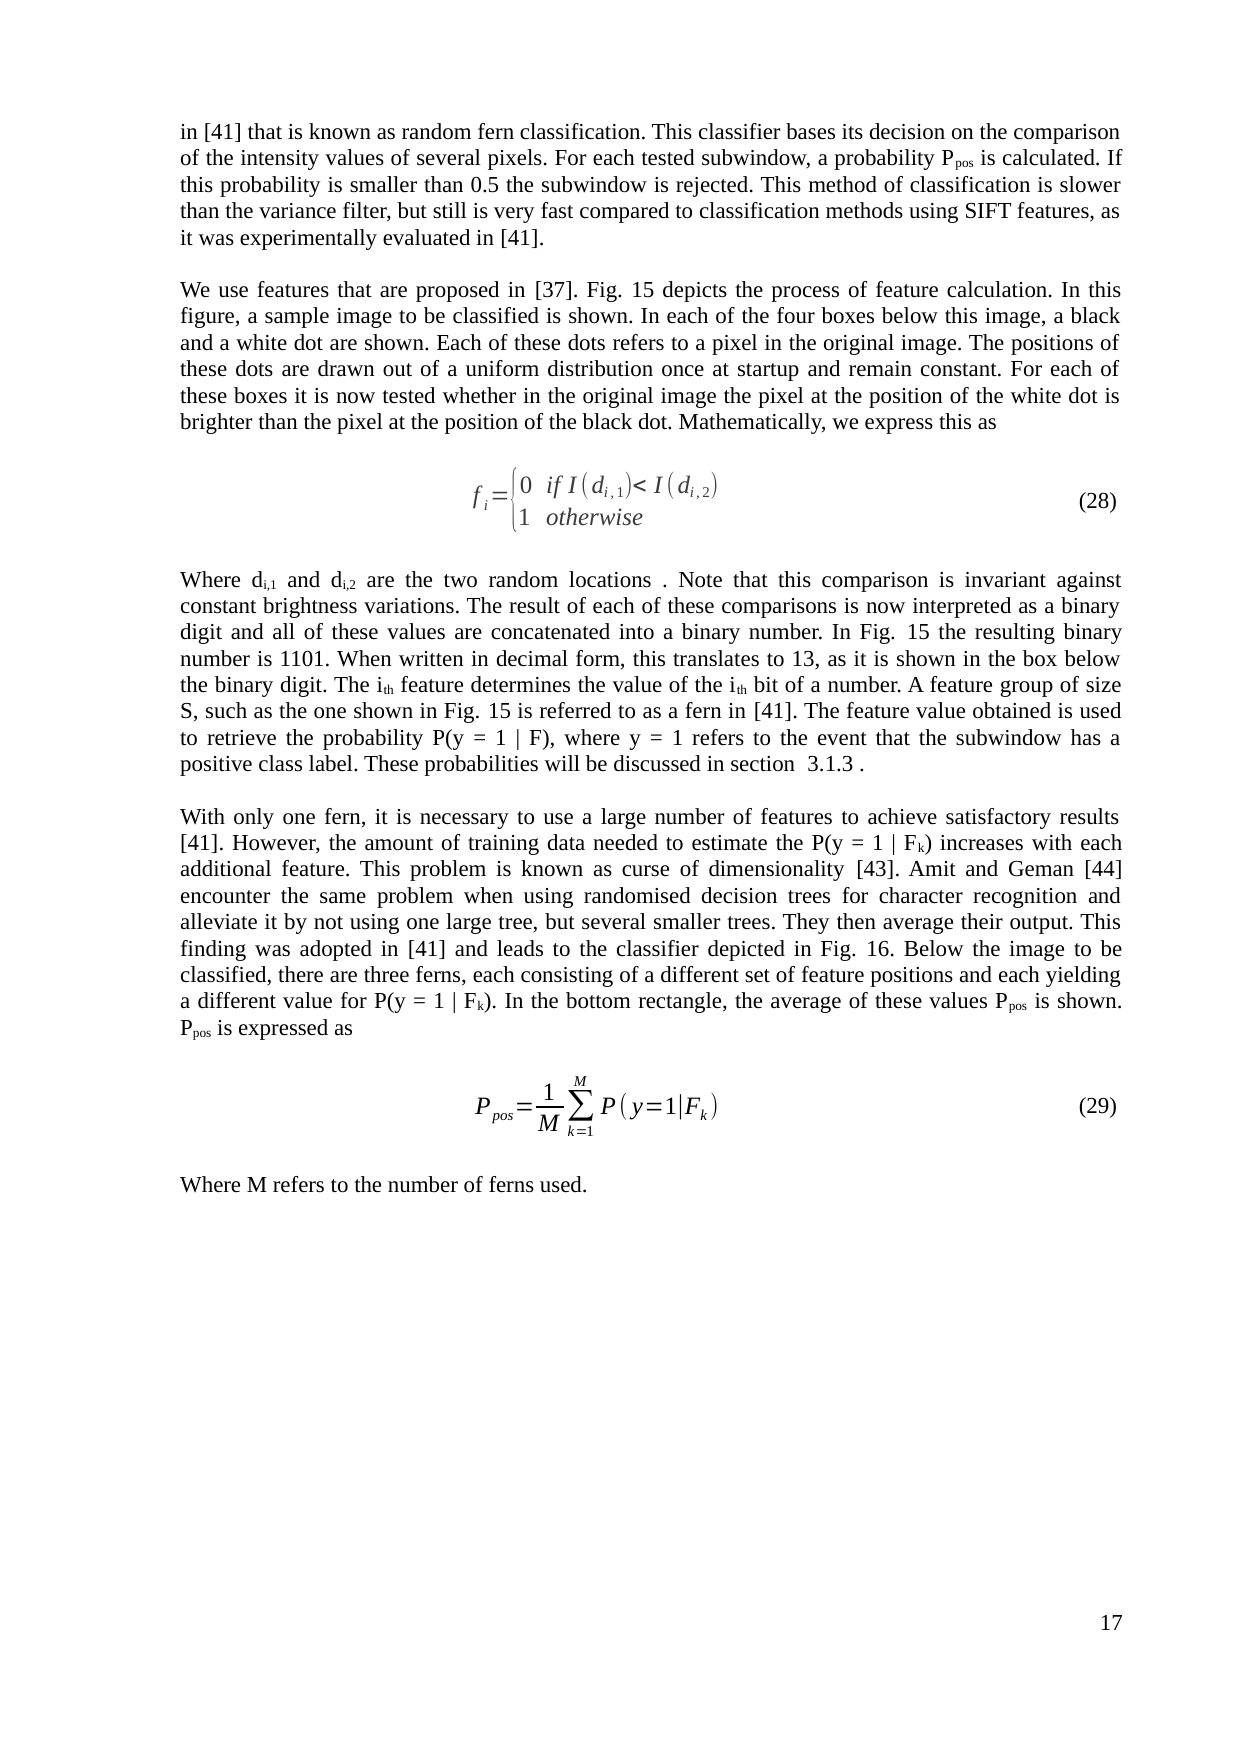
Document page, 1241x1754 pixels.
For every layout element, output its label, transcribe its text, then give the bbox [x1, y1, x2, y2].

table_header (29) [1018, 1066, 1122, 1145]
text Where M refers to the number of ferns used. [180, 1171, 1122, 1198]
table_header [180, 1066, 1018, 1145]
text With only one fern, it is necessary to use a large number of features to achieve satisfactory results [41]. However, the amount of training data needed to estimate the P(y = 1 | Fk) increases with each additional feature. This problem is known as curse of dimensionality [43]. Amit and Geman [44] encounter the same problem when using randomised decision trees for character recognition and alleviate it by not using one large tree, but several smaller trees. They then average their output. This finding was adopted in [41] and leads to the classifier depicted in Fig. 16. Below the image to be classified, there are three ferns, each consisting of a different set of feature positions and each yielding a different value for P(y = 1 | Fk). In the bottom rectangle, the average of these values Ppos is shown. Ppos is expressed as [180, 803, 1122, 1040]
text We use features that are proposed in [37]. Fig. 15 depicts the process of feature calculation. In this figure, a sample image to be classified is shown. In each of the four boxes below this image, a black and a white dot are shown. Each of these dots refers to a pixel in the original image. The positions of these dots are drawn out of a uniform distribution once at startup and remain constant. For each of these boxes it is now tested whether in the original image the pixel at the position of the white dot is brighter than the pixel at the position of the black dot. Mathematically, we express this as [180, 276, 1122, 434]
text Where di,1 and di,2 are the two random locations . Note that this comparison is invariant against constant brightness variations. The result of each of these comparisons is now interpreted as a binary digit and all of these values are concatenated into a binary number. In Fig. 15 the resulting binary number is 1101. When written in decimal form, this translates to 13, as it is shown in the box below the binary digit. The ith feature determines the value of the ith bit of a number. A feature group of size S, such as the one shown in Fig. 15 is referred to as a fern in [41]. The feature value obtained is used to retrieve the probability P(y = 1 | F), where y = 1 refers to the event that the subwindow has a positive class label. These probabilities will be discussed in section 3.1.3. [180, 566, 1122, 776]
table_header (28) [1018, 461, 1122, 539]
text in [41] that is known as random fern classification. This classifier bases its decision on the comparison of the intensity values of several pixels. For each tested subwindow, a probability Ppos is calculated. If this probability is smaller than 0.5 the subwindow is rejected. This method of classification is slower than the variance filter, but still is very fast compared to classification methods using SIFT features, as it was experimentally evaluated in [41]. [180, 118, 1122, 250]
table_header [180, 461, 1018, 539]
